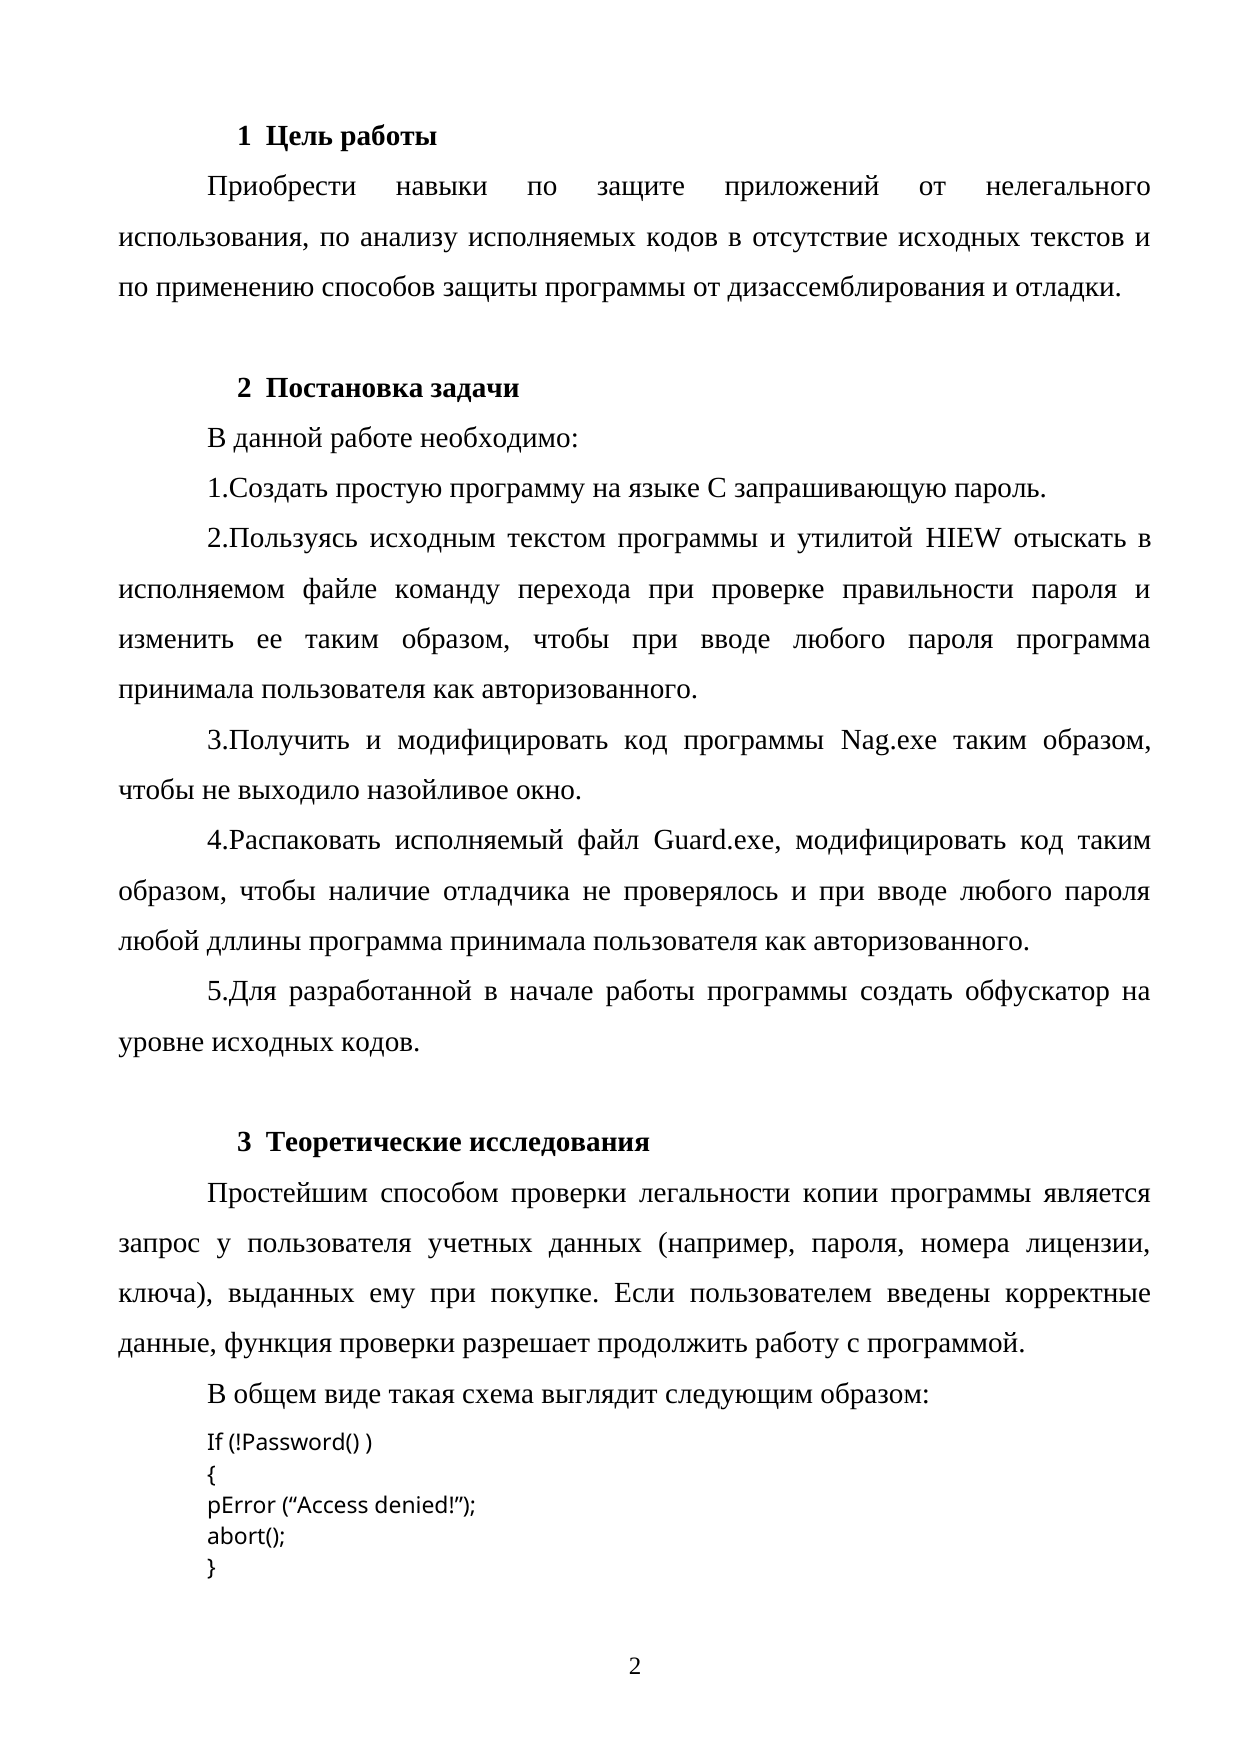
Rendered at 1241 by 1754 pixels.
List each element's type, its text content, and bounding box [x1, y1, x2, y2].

text Приобрести навыки по защите приложений от нелегального использования, по анализу исполняемых кодов в отсутствие исходных текстов и по применению способов защиты программы от дизассемблирования и отладки. [118, 168, 1152, 303]
list Постановка задачи [193, 370, 1152, 403]
text 4.Распаковать исполняемый файл Guard.exe, модифицировать код таким образом, чтобы наличие отладчика не проверялось и при вводе любого пароля любой дллины программа принимала пользователя как авторизованного. [118, 822, 1152, 957]
text 2.Пользуясь исходным текстом программы и утилитой HIEW отыскать в исполняемом файле команду перехода при проверке правильности пароля и изменить ее таким образом, чтобы при вводе любого пароля программа принимала пользователя как авторизованного. [118, 521, 1152, 705]
text 3.Получить и модифицировать код программы Nag.exe таким образом, чтобы не выходило назойливое окно. [118, 722, 1152, 806]
text Простейшим способом проверки легальности копии программы является запрос у пользователя учетных данных (например, пароля, номера лицензии, ключа), выданных ему при покупке. Если пользователем введены корректные данные, функция проверки разрешает продолжить работу с программой. [118, 1175, 1152, 1359]
text В данной работе необходимо: [118, 420, 1152, 453]
text } [118, 1551, 1152, 1582]
text В общем виде такая схема выглядит следующим образом: [118, 1376, 1152, 1409]
text 1.Создать простую программу на языке С запрашивающую пароль. [118, 470, 1152, 504]
list Теоретические исследования [193, 1124, 1152, 1158]
text 5.Для разработанной в начале работы программы создать обфускатор на уровне исходных кодов. [118, 973, 1152, 1057]
text If (!Password() ) [118, 1426, 1152, 1457]
list Цель работы [193, 118, 1152, 152]
text { [118, 1457, 1152, 1489]
text abort(); [118, 1520, 1152, 1551]
text pError (“Access denied!”); [118, 1489, 1152, 1520]
